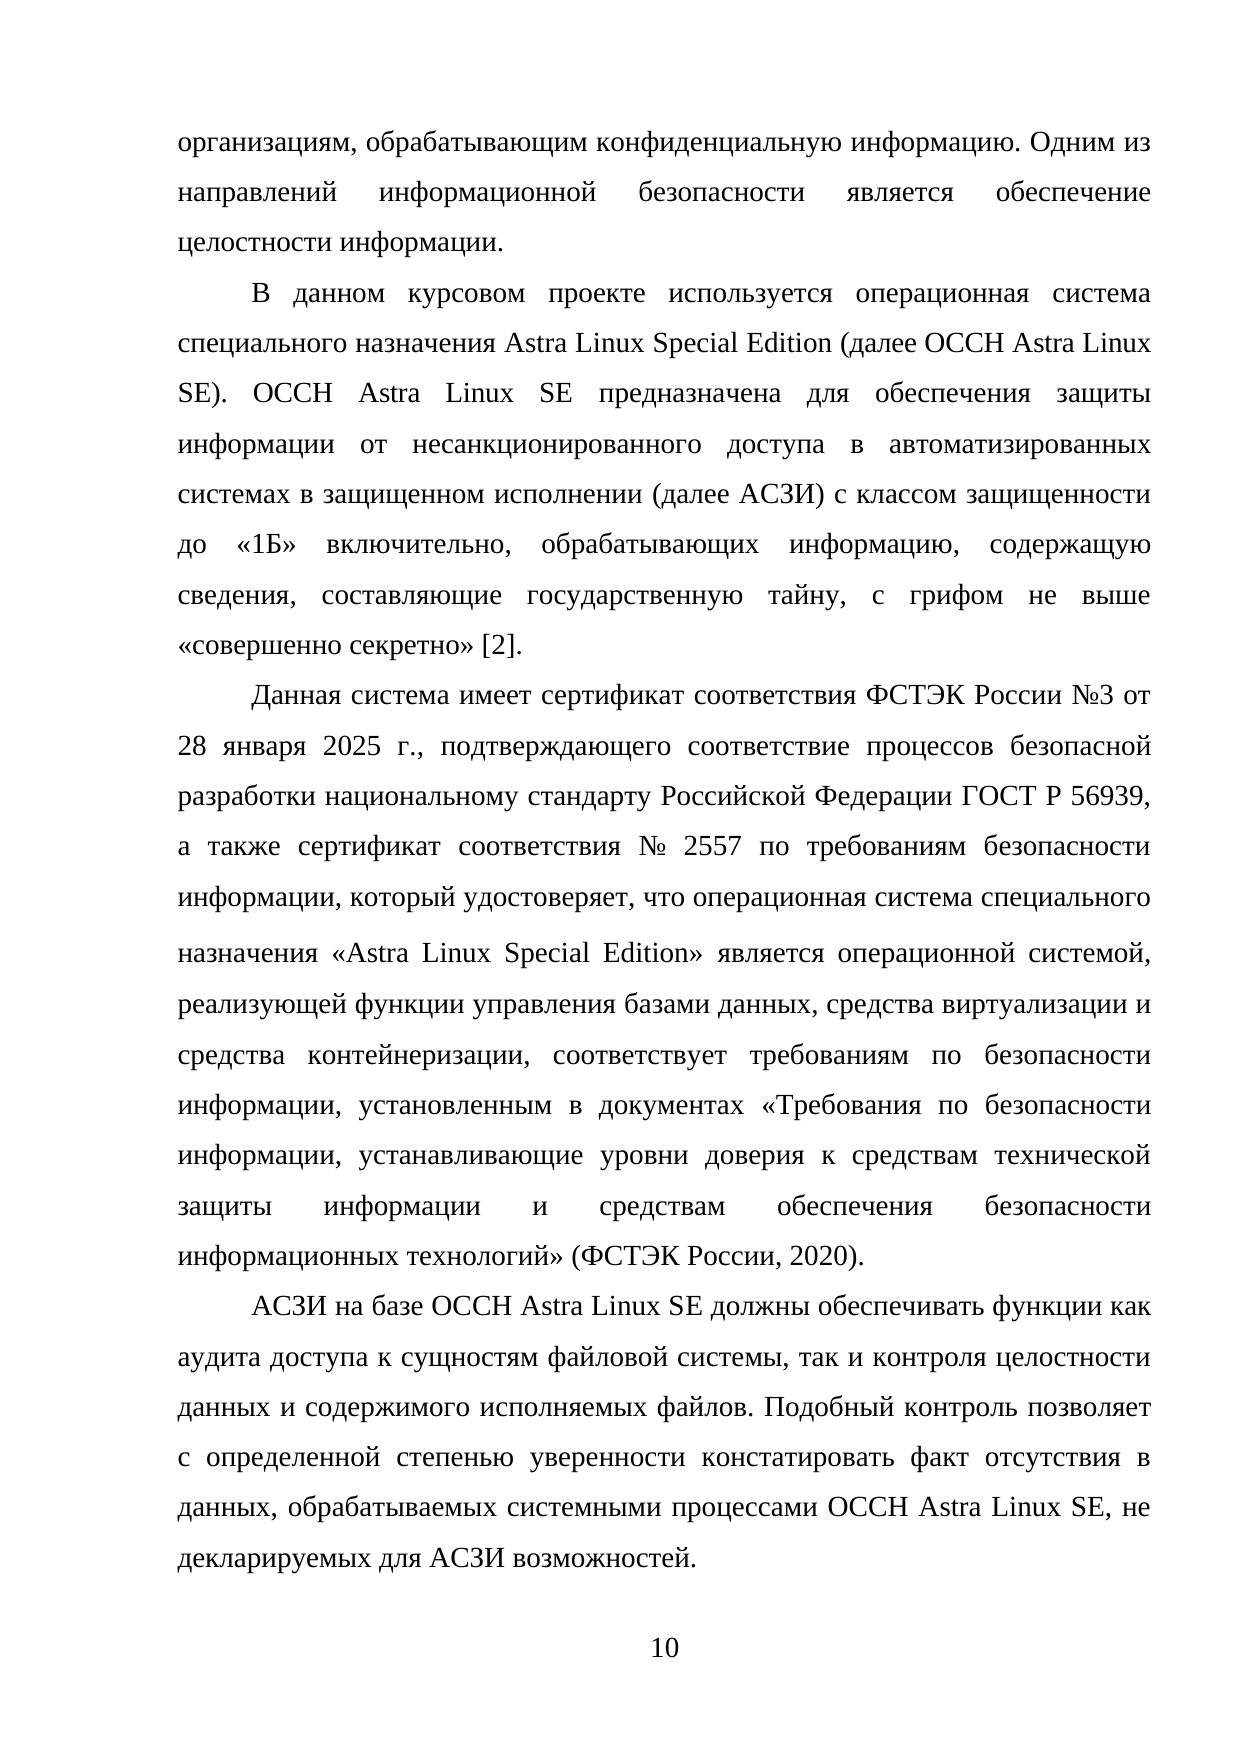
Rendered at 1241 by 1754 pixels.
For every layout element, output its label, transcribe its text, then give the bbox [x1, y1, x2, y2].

text Данная система имеет сертификат соответствия ФСТЭК России №3 от 28 января 2025 г., подтверждающего соответствие процессов безопасной разработки национальному стандарту Российской Федерации ГОСТ Р 56939, а также сертификат соответствия № 2557 по требованиям безопасности информации, который удостоверяет, что операционная система специального назначения «Astra Linux Special Edition» является операционной системой, реализующей функции управления базами данных, средства виртуализации и средства контейнеризации, соответствует требованиям по безопасности информации, установленным в документах «Требования по безопасности информации, устанавливающие уровни доверия к средствам технической защиты информации и средствам обеспечения безопасности информационных технологий» (ФСТЭК России, 2020). [177, 677, 1152, 1272]
text организациям, обрабатывающим конфиденциальную информацию. Одним из направлений информационной безопасности является обеспечение целостности информации. [177, 124, 1152, 258]
text АСЗИ на базе ОССН Astra Linux SE должны обеспечивать функции как аудита доступа к сущностям файловой системы, так и контроля целостности данных и содержимого исполняемых файлов. Подобный контроль позволяет с определенной степенью уверенности констатировать факт отсутствия в данных, обрабатываемых системными процессами ОССН Astra Linux SE, не декларируемых для АСЗИ возможностей. [177, 1288, 1152, 1573]
text В данном курсовом проекте используется операционная система специального назначения Astra Linux Special Edition (далее ОССН Astra Linux SE). ОССН Astra Linux SE предназначена для обеспечения защиты информации от несанкционированного доступа в автоматизированных системах в защищенном исполнении (далее АСЗИ) с классом защищенности до «1Б» включительно, обрабатывающих информацию, содержащую сведения, составляющие государственную тайну, с грифом не выше «совершенно секретно» [2]. [177, 275, 1152, 661]
